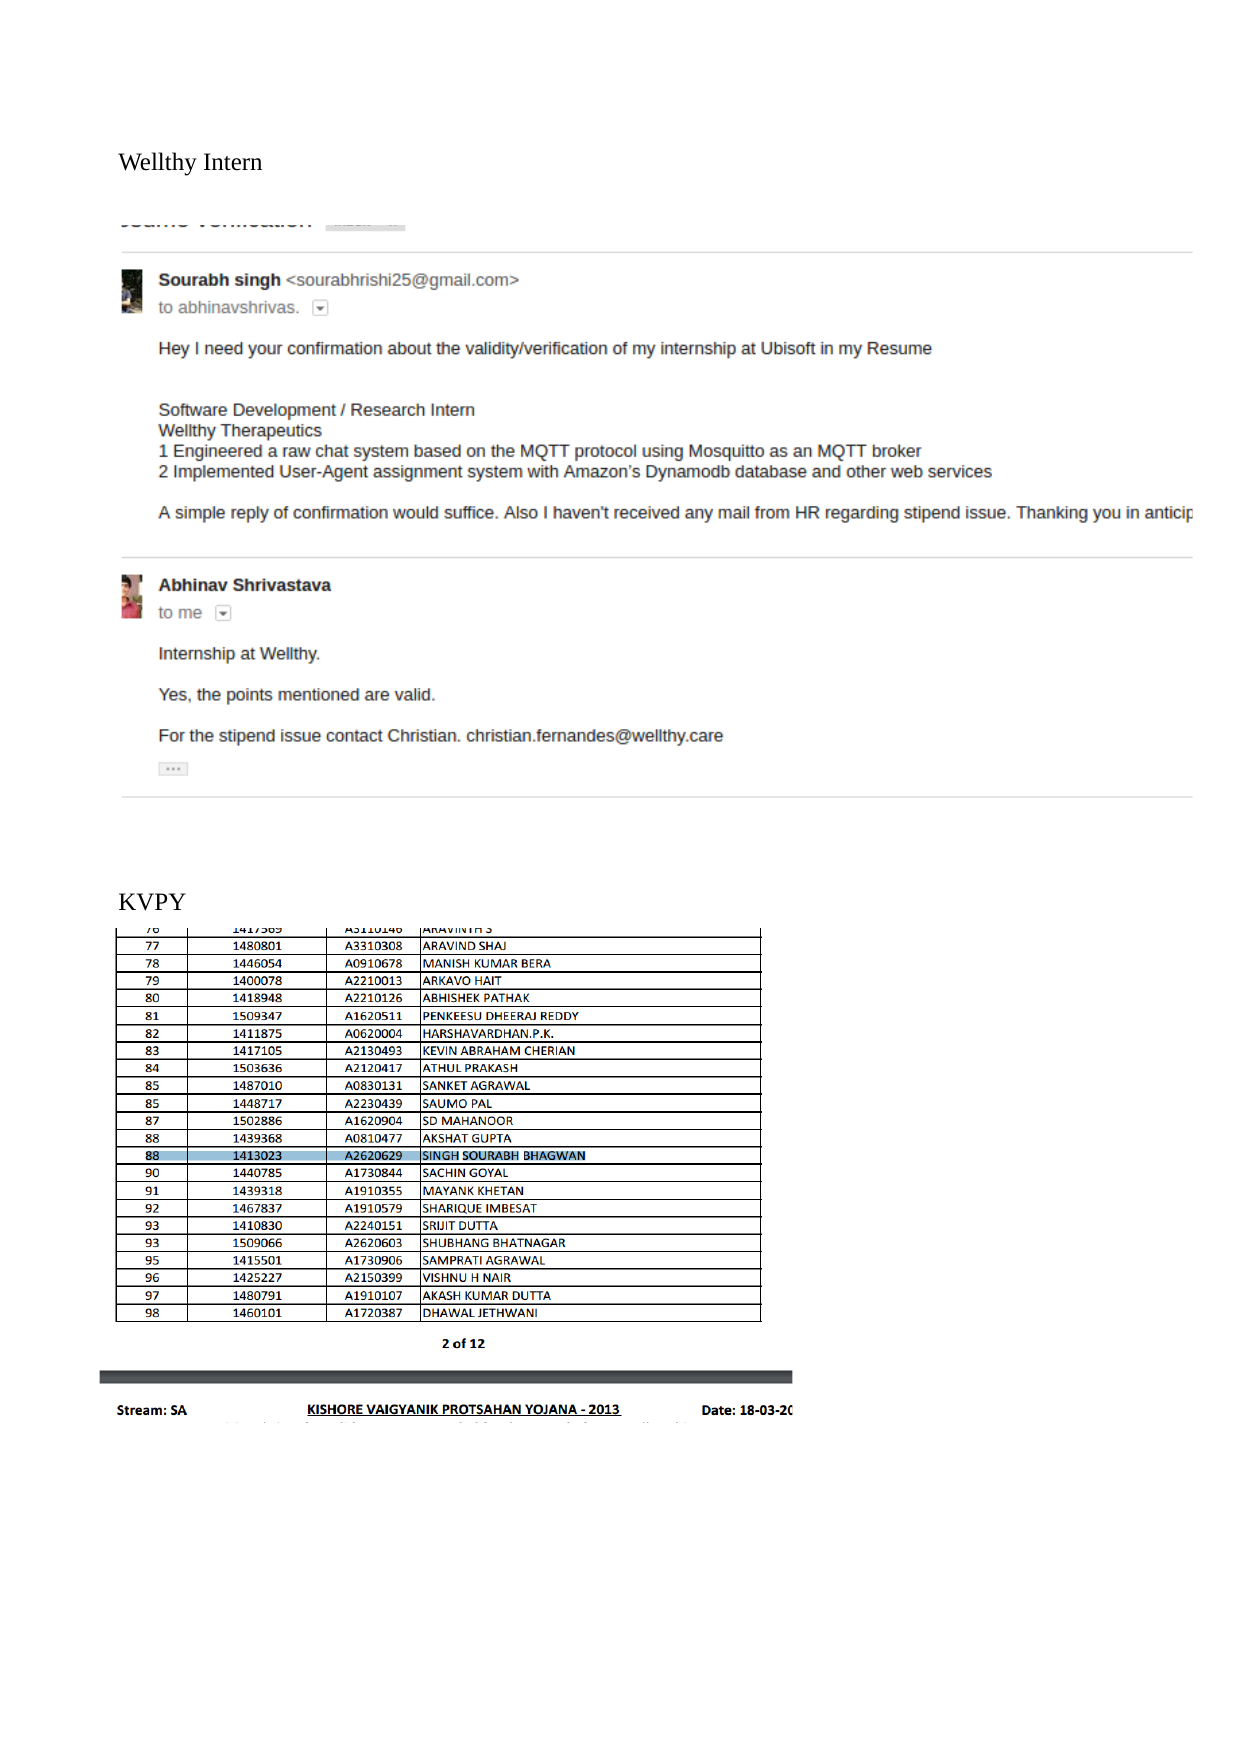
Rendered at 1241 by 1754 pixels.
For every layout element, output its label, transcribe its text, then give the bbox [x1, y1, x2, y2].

picture [122, 928, 793, 1423]
text KVPY [118, 887, 1122, 916]
text Wellthy Intern [118, 147, 1122, 176]
picture [121, 225, 533, 801]
